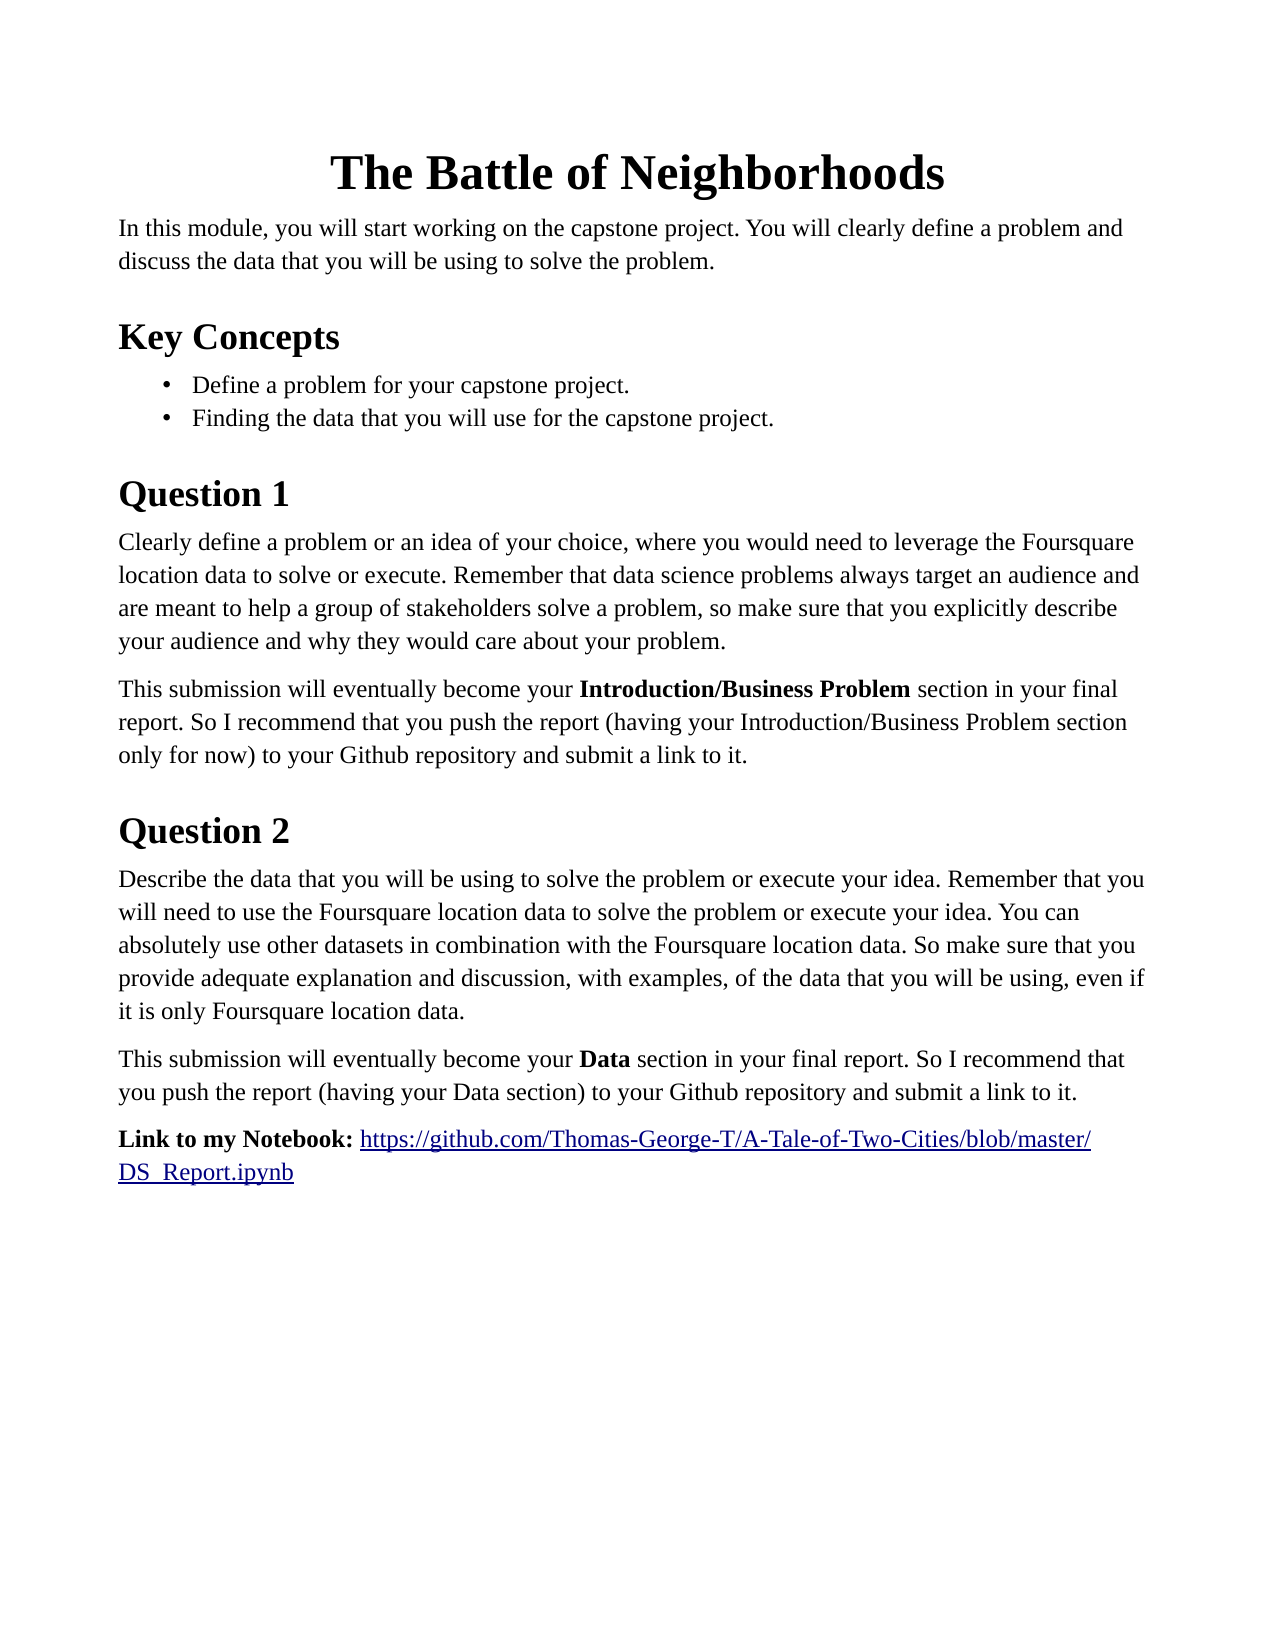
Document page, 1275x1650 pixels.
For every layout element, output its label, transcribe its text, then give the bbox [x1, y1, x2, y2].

text Link to my Notebook: https://github.com/Thomas-George-T/A-Tale-of-Two-Cities/blob/master/DS_Report.ipynb [118, 1124, 1157, 1186]
subtitle The Battle of Neighborhoods [118, 143, 1157, 201]
list Finding the data that you will use for the capstone project. [162, 403, 1157, 432]
text Describe the data that you will be using to solve the problem or execute your idea. Remember that you will need to use the Foursquare location data to solve the problem or execute your idea. You can absolutely use other datasets in combination with the Foursquare location data. So make sure that you provide adequate explanation and discussion, with examples, of the data that you will be using, even if it is only Foursquare location data. [118, 864, 1157, 1025]
subtitle Question 1 [118, 472, 1157, 515]
text This submission will eventually become your Data section in your final report. So I recommend that you push the report (having your Data section) to your Github repository and submit a link to it. [118, 1044, 1157, 1106]
subtitle Key Concepts [118, 314, 1157, 358]
text In this module, you will start working on the capstone project. You will clearly define a problem and discuss the data that you will be using to solve the problem. [118, 213, 1157, 275]
text This submission will eventually become your Introduction/Business Problem section in your final report. So I recommend that you push the report (having your Introduction/Business Problem section only for now) to your Github repository and submit a link to it. [118, 674, 1157, 769]
list Define a problem for your capstone project. [162, 370, 1157, 399]
text Clearly define a problem or an idea of your choice, where you would need to leverage the Foursquare location data to solve or execute. Remember that data science problems always target an audience and are meant to help a group of stakeholders solve a problem, so make sure that you explicitly describe your audience and why they would care about your problem. [118, 527, 1157, 655]
subtitle Question 2 [118, 808, 1157, 852]
